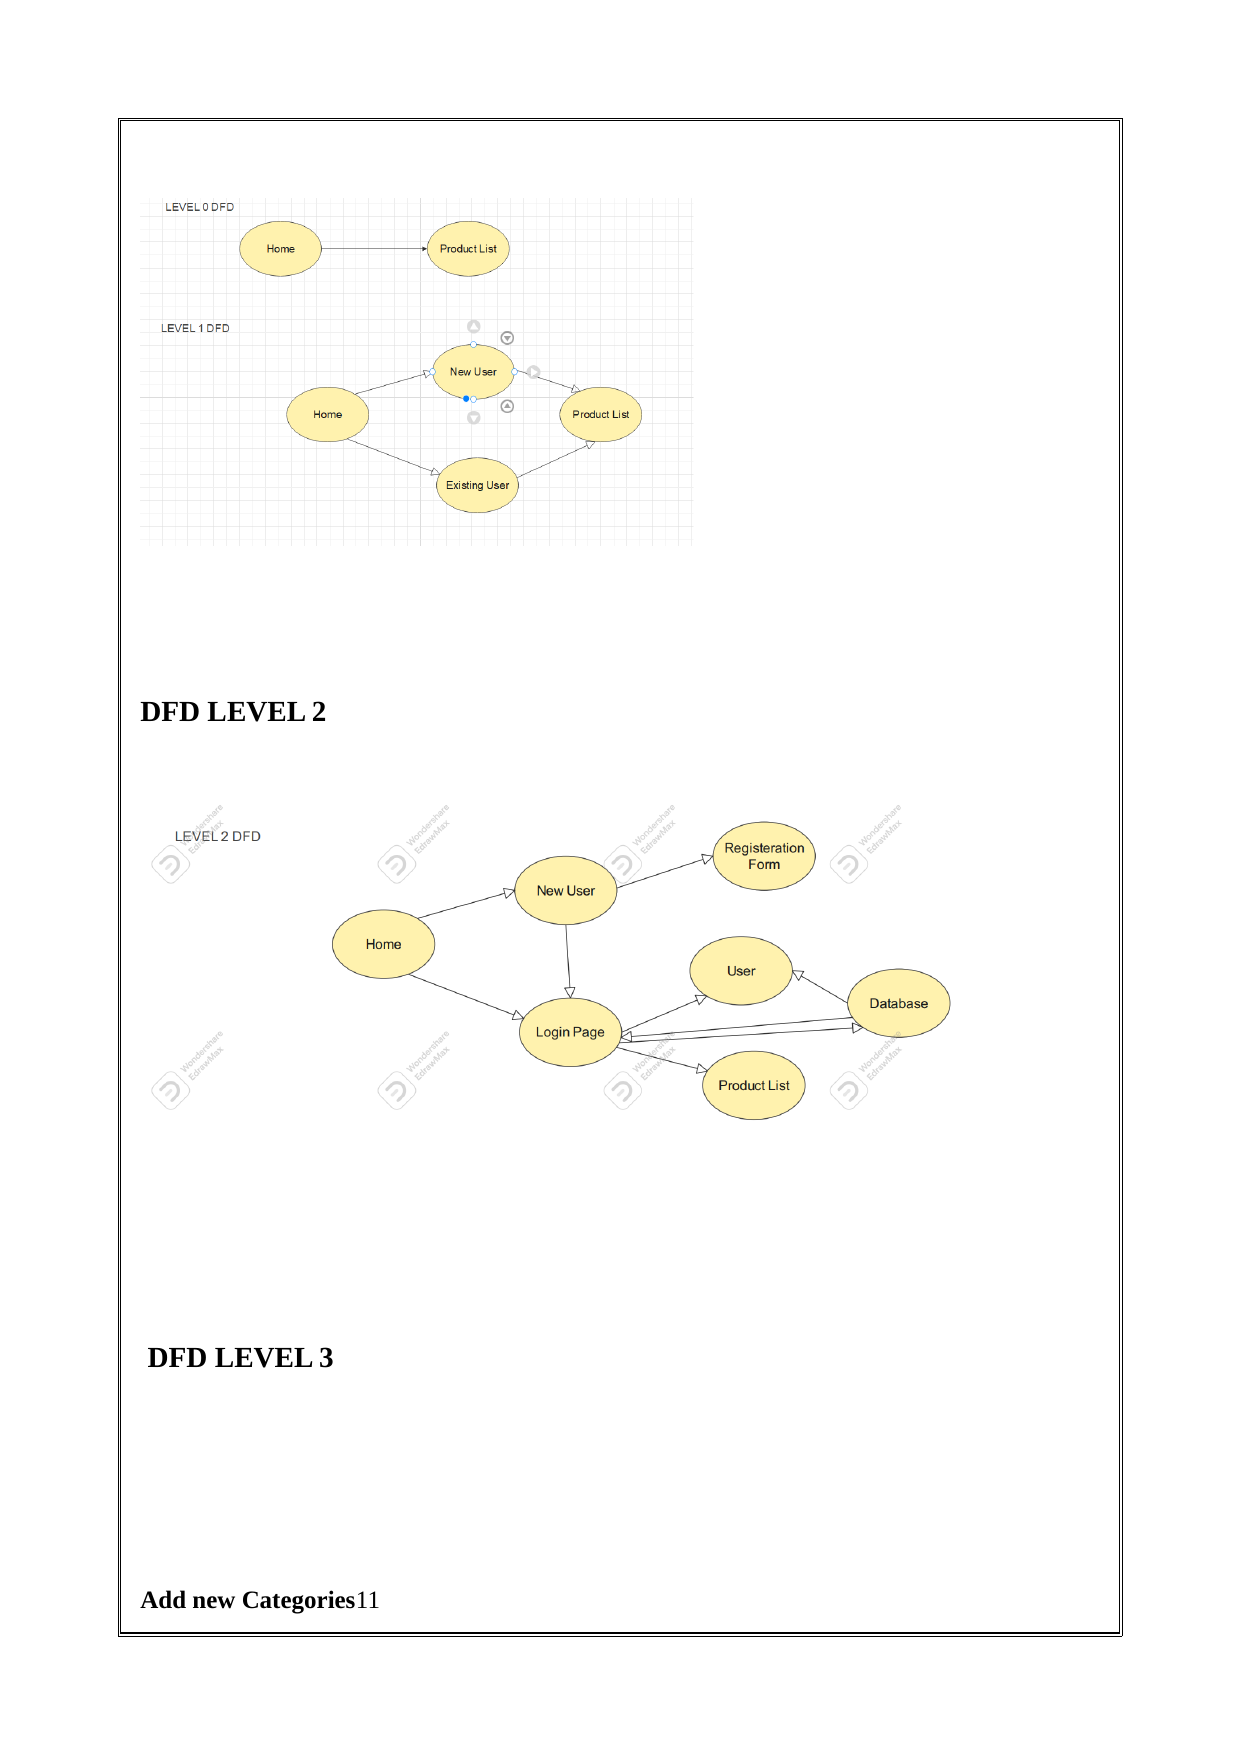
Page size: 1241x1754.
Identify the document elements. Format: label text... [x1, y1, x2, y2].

text DFD LEVEL 3 [140, 1341, 1100, 1374]
picture [140, 198, 1116, 630]
picture [140, 744, 1116, 1176]
text DFD LEVEL 2 [140, 694, 1100, 728]
